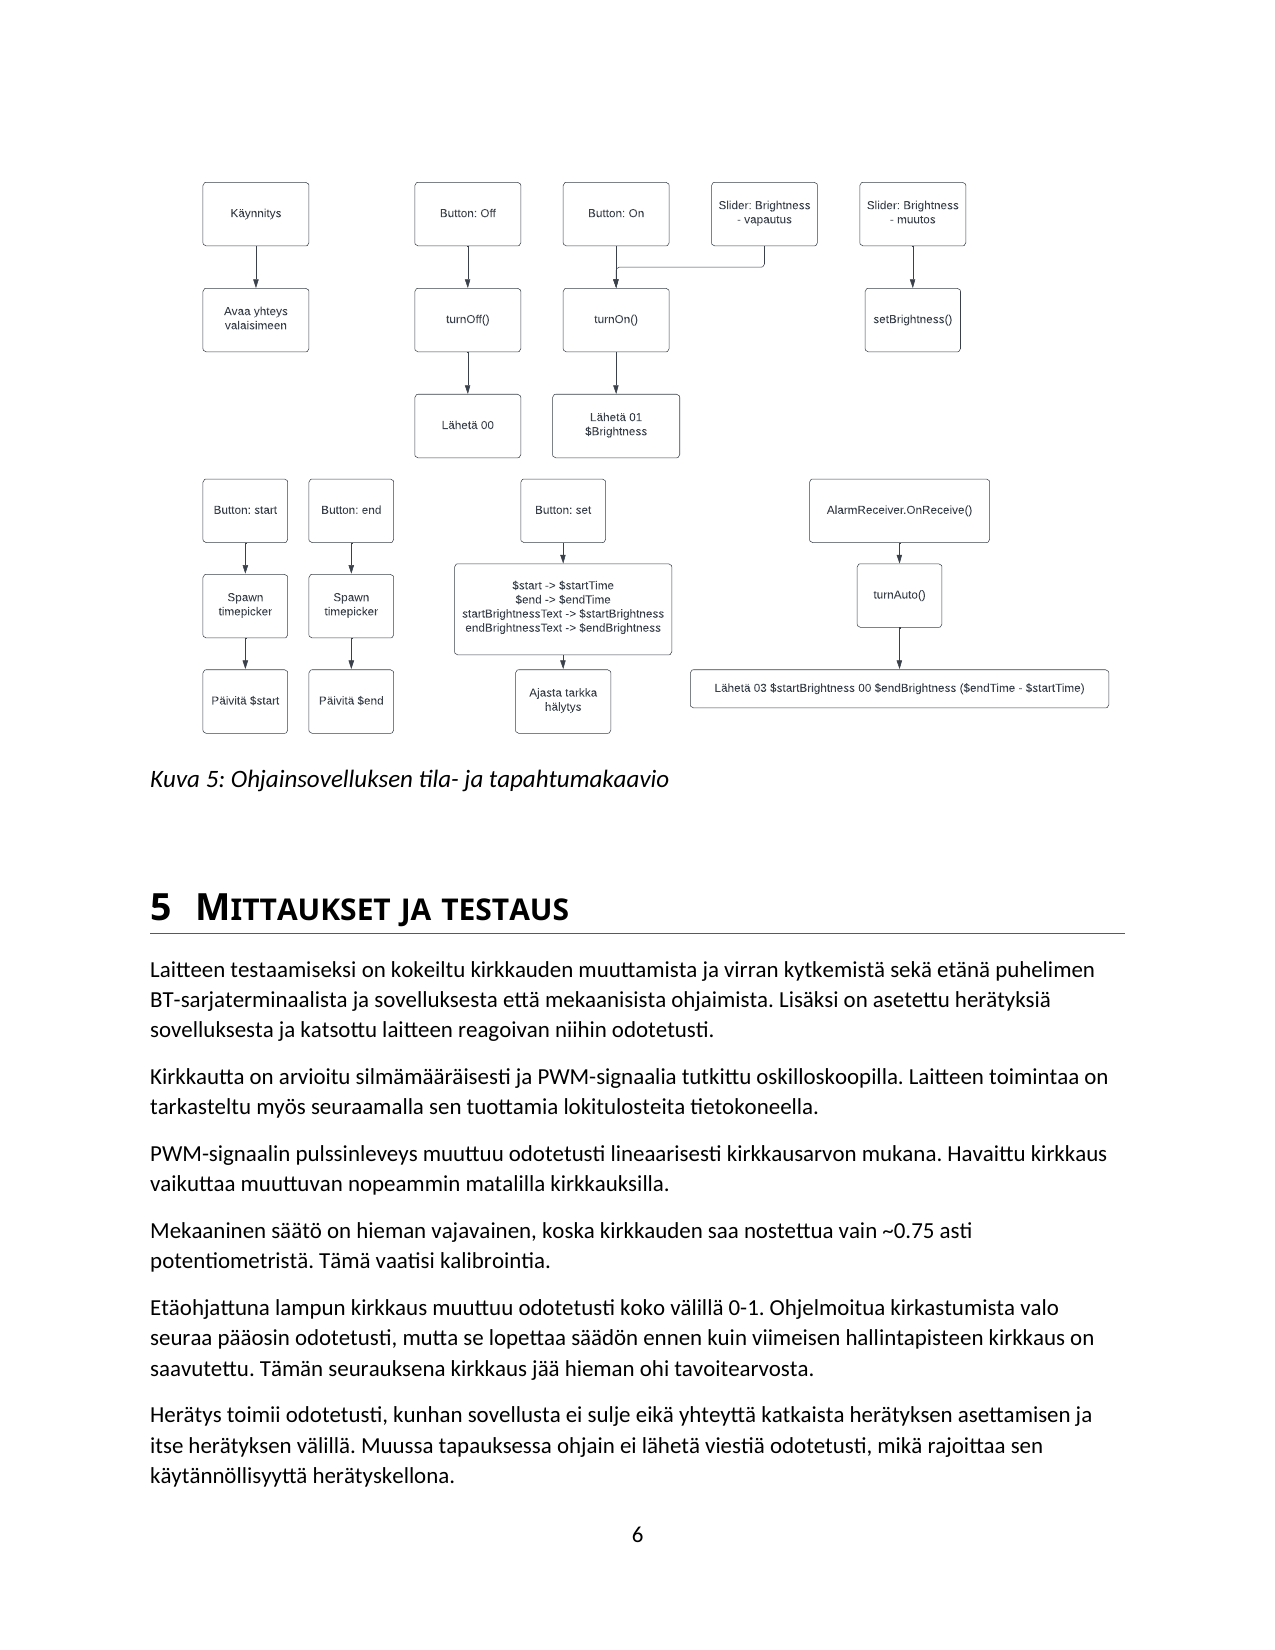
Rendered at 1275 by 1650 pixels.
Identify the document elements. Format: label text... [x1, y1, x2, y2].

text Etäohjattuna lampun kirkkaus muuttuu odotetusti koko välillä 0-1. Ohjelmoitua kirkastumista valo seuraa pääosin odotetusti, mutta se lopettaa säädön ennen kuin viimeisen hallintapisteen kirkkaus on saavutettu. Tämän seurauksena kirkkaus jää hieman ohi tavoitearvosta. [150, 1293, 1125, 1382]
subtitle Mittaukset ja testaus [150, 880, 1125, 933]
text Kirkkautta on arvioitu silmämääräisesti ja PWM-signaalia tutkittu oskilloskoopilla. Laitteen toimintaa on tarkasteltu myös seuraamalla sen tuottamia lokitulosteita tietokoneella. [150, 1062, 1125, 1120]
text Herätys toimii odotetusti, kunhan sovellusta ei sulje eikä yhteyttä katkaista herätyksen asettamisen ja itse herätyksen välillä. Muussa tapauksessa ohjain ei lähetä viestiä odotetusti, mikä rajoittaa sen käytännöllisyyttä herätyskellona. [150, 1401, 1125, 1489]
text PWM-signaalin pulssinleveys muuttuu odotetusti lineaarisesti kirkkausarvon mukana. Havaittu kirkkaus vaikuttaa muuttuvan nopeammin matalilla kirkkauksilla. [150, 1139, 1125, 1197]
text Kuva 5: Ohjainsovelluksen tila- ja tapahtumakaavio [150, 748, 1119, 793]
text Mekaaninen säätö on hieman vajavainen, koska kirkkauden saa nostettua vain ~0.75 asti potentiometristä. Tämä vaatisi kalibrointia. [150, 1216, 1125, 1274]
text Laitteen testaamiseksi on kokeiltu kirkkauden muuttamista ja virran kytkemistä sekä etänä puhelimen BT-sarjaterminaalista ja sovelluksesta että mekaanisista ohjaimista. Lisäksi on asetettu herätyksiä sovelluksesta ja katsottu laitteen reagoivan niihin odotetusti. [150, 955, 1125, 1043]
